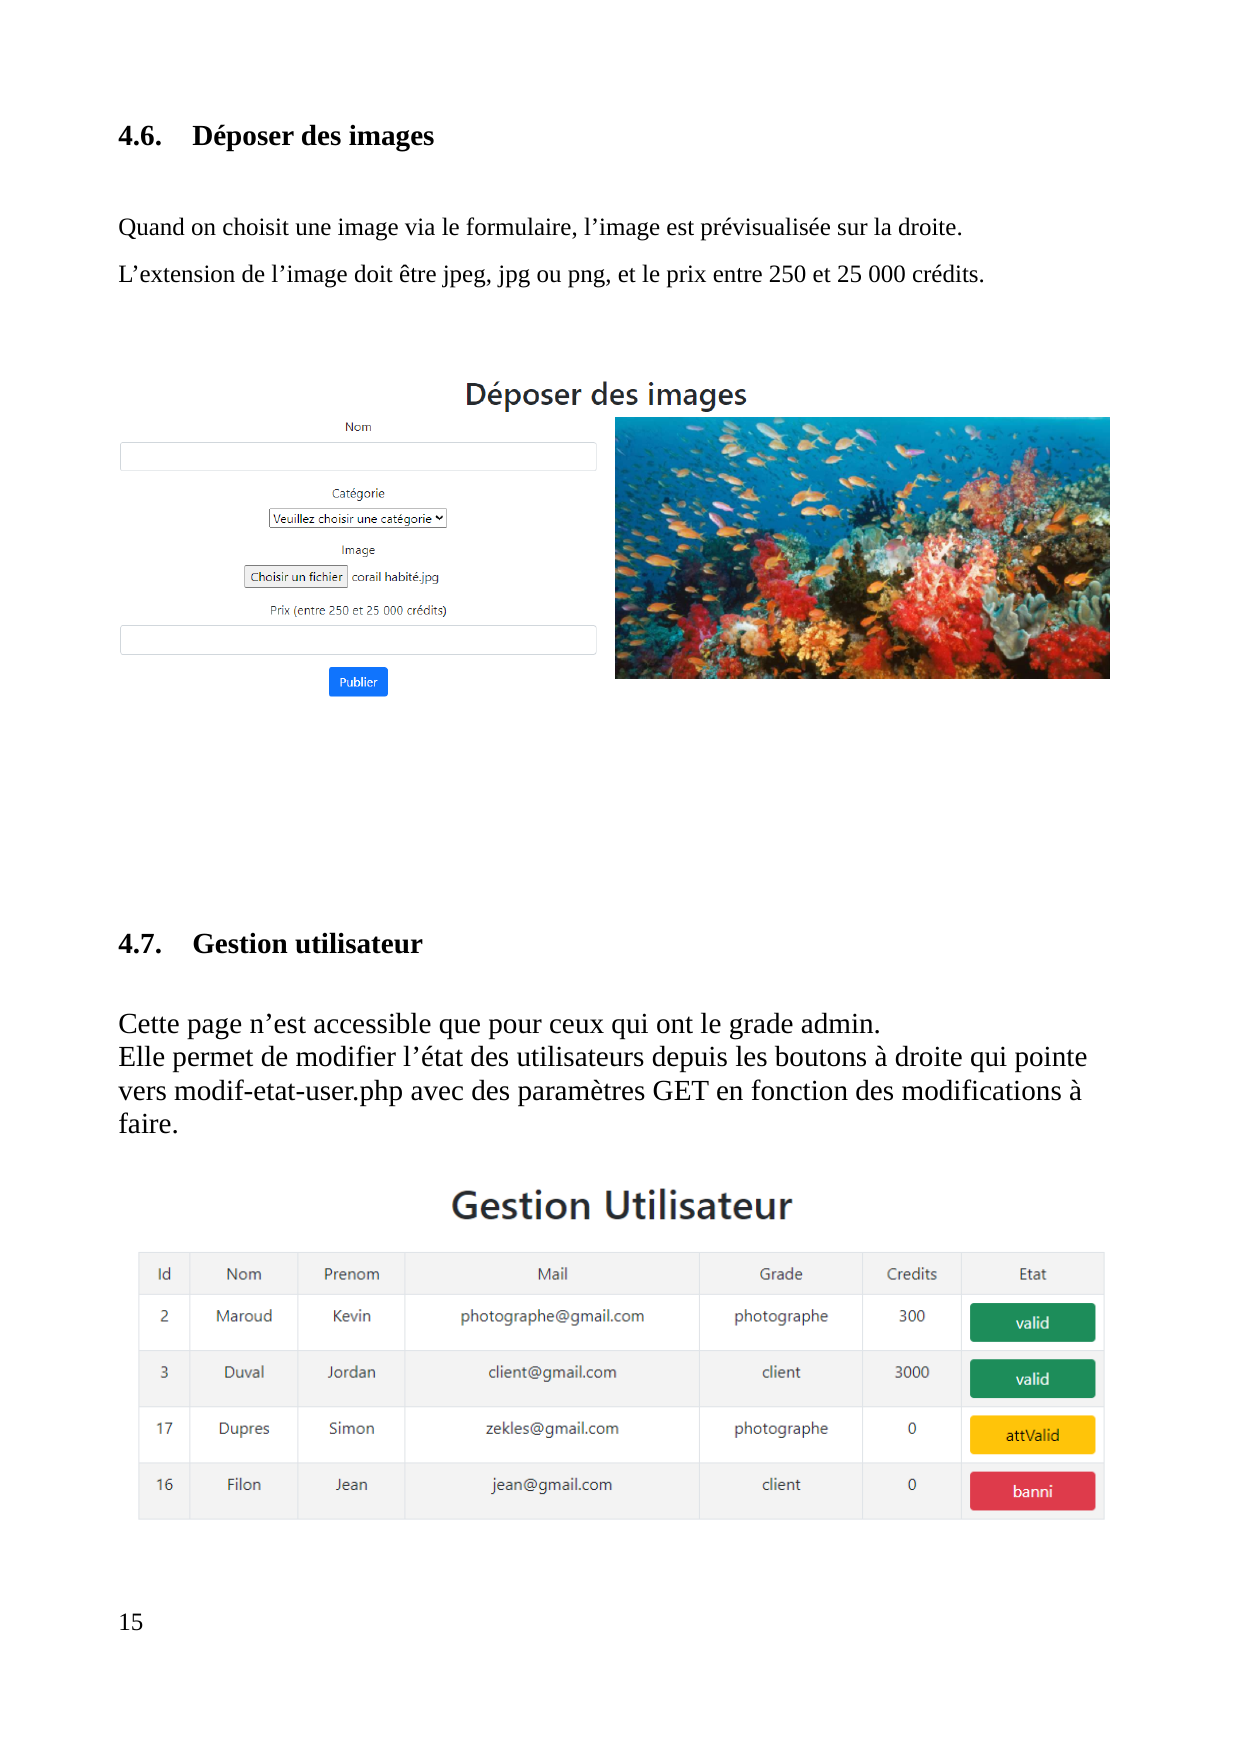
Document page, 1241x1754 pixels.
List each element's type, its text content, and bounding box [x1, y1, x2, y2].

subtitle Déposer des images [118, 118, 1122, 152]
picture [119, 1159, 1124, 1583]
text Quand on choisit une image via le formulaire, l’image est prévisualisée sur la droite. [118, 212, 1122, 241]
text L’extension de l’image doit être jpeg, jpg ou png, et le prix entre 250 et 25 000 crédits. [118, 259, 1122, 288]
text Cette page n’est accessible que pour ceux qui ont le grade admin. [118, 1006, 1122, 1039]
picture [118, 354, 1123, 717]
text Elle permet de modifier l’état des utilisateurs depuis les boutons à droite qui pointe vers modif-etat-user.php avec des paramètres GET en fonction des modifications à faire. [118, 1039, 1122, 1140]
subtitle Gestion utilisateur [118, 926, 1122, 960]
